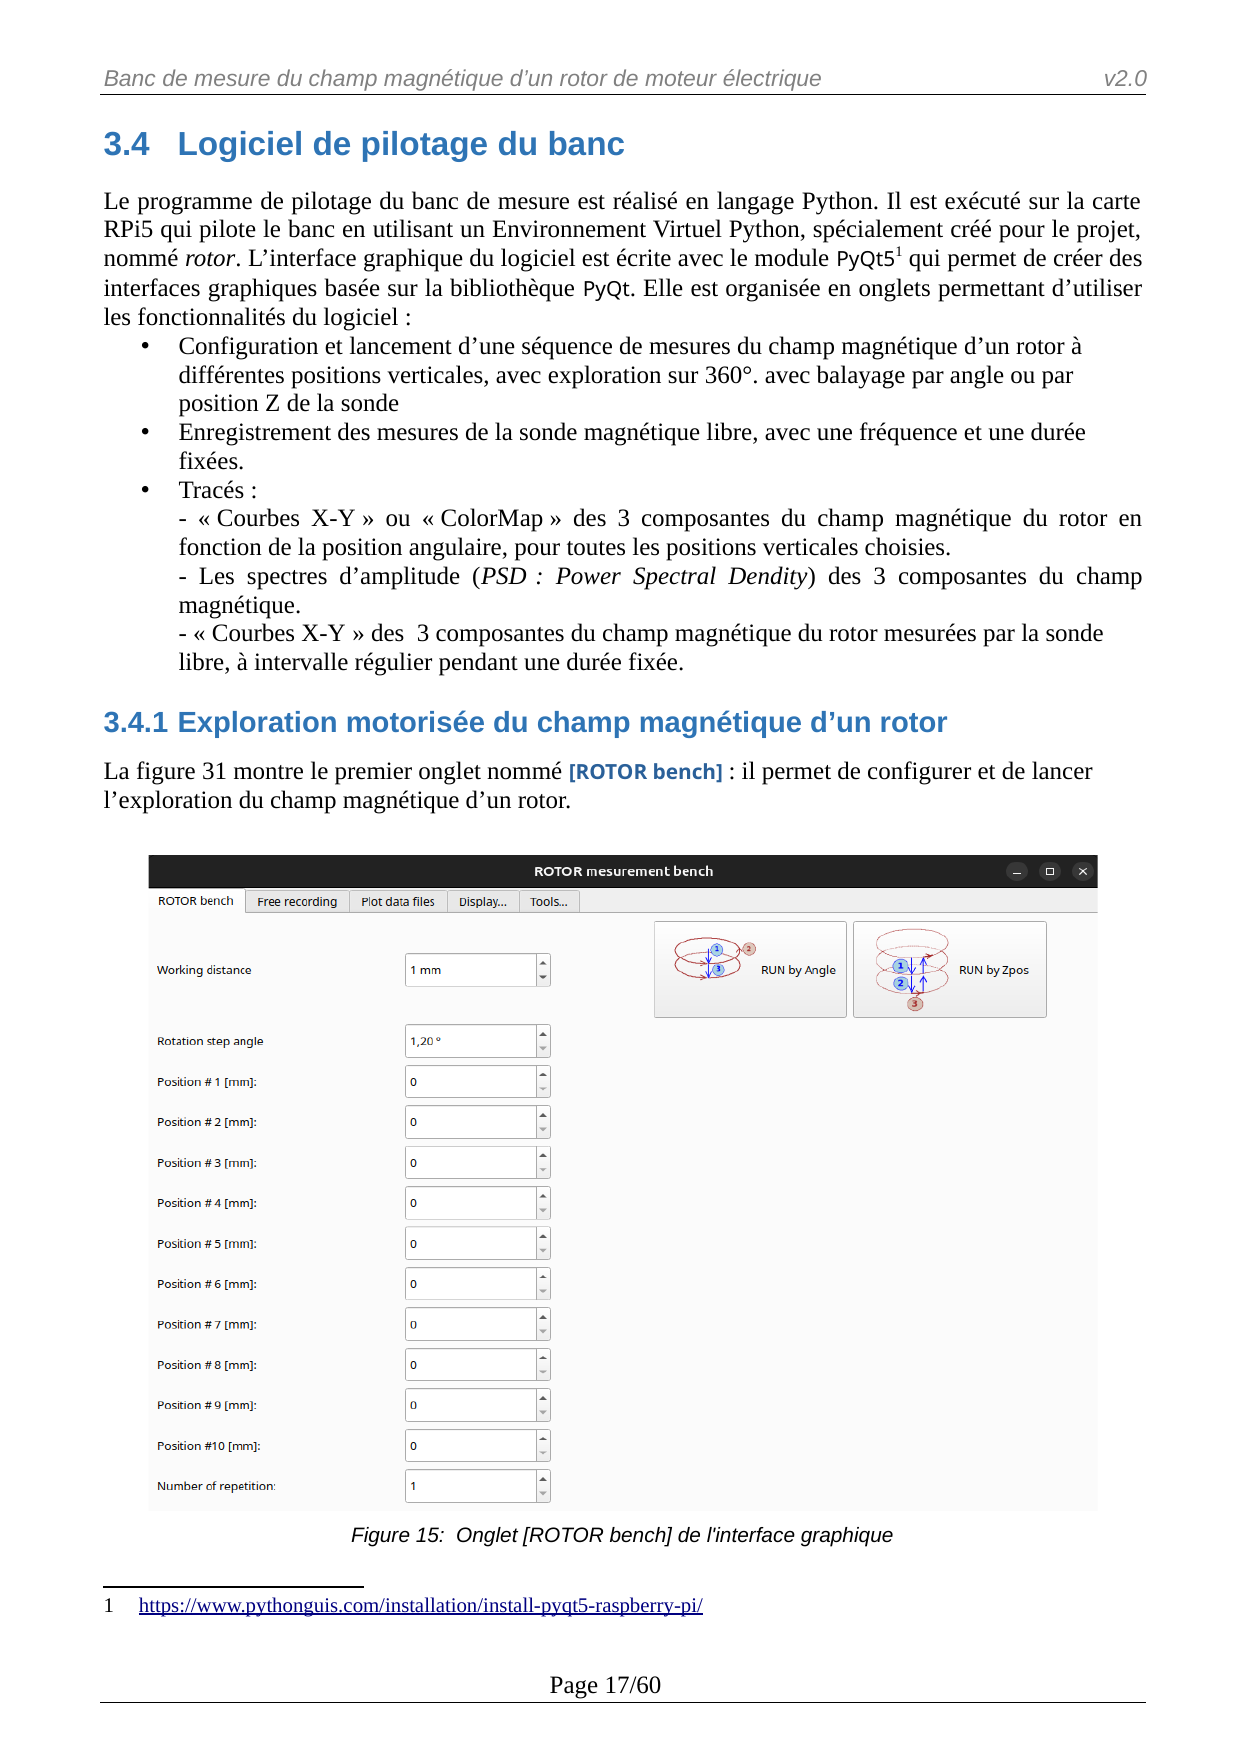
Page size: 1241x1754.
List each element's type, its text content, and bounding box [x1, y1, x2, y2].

list - Les spectres d’amplitude (PSD : Power Spectral Dendity) des 3 composantes du champ magnétique. [141, 561, 1143, 618]
text La figure 31 montre le premier onglet nommé [ROTOR bench] : il permet de configurer et de lancer l’exploration du champ magnétique d’un rotor. [103, 756, 1143, 814]
list Enregistrement des mesures de la sonde magnétique libre, avec une fréquence et une durée fixées. [141, 417, 1143, 475]
list Tracés : - « Courbes X-Y » ou « ColorMap » des 3 composantes du champ magnétique du rotor en fonction de la position angulaire, pour toutes les positions verticales choisies. [141, 475, 1143, 561]
text Figure 15: Onglet [ROTOR bench] de l'interface graphique [148, 1511, 1098, 1547]
text https://www.pythonguis.com/installation/install-pyqt5-raspberry-pi/ [103, 1593, 1143, 1617]
subtitle Exploration motorisée du champ magnétique d’un rotor [103, 705, 1143, 738]
list Configuration et lancement d’une séquence de mesures du champ magnétique d’un rotor à différentes positions verticales, avec exploration sur 360°. avec balayage par angle ou par position Z de la sonde [141, 331, 1143, 417]
text Le programme de pilotage du banc de mesure est réalisé en langage Python. Il est exécuté sur la carte RPi5 qui pilote le banc en utilisant un Environnement Virtuel Python, spécialement créé pour le projet, nommé rotor. L’interface graphique du logiciel est écrite avec le module PyQt5 qui permet de créer des interfaces graphiques basée sur la bibliothèque PyQt. Elle est organisée en onglets permettant d’utiliser les fonctionnalités du logiciel : [103, 186, 1143, 331]
picture [148, 855, 1098, 1511]
list - « Courbes X-Y » des 3 composantes du champ magnétique du rotor mesurées par la sonde libre, à intervalle régulier pendant une durée fixée. [141, 618, 1143, 705]
subtitle Logiciel de pilotage du banc [103, 124, 1143, 162]
